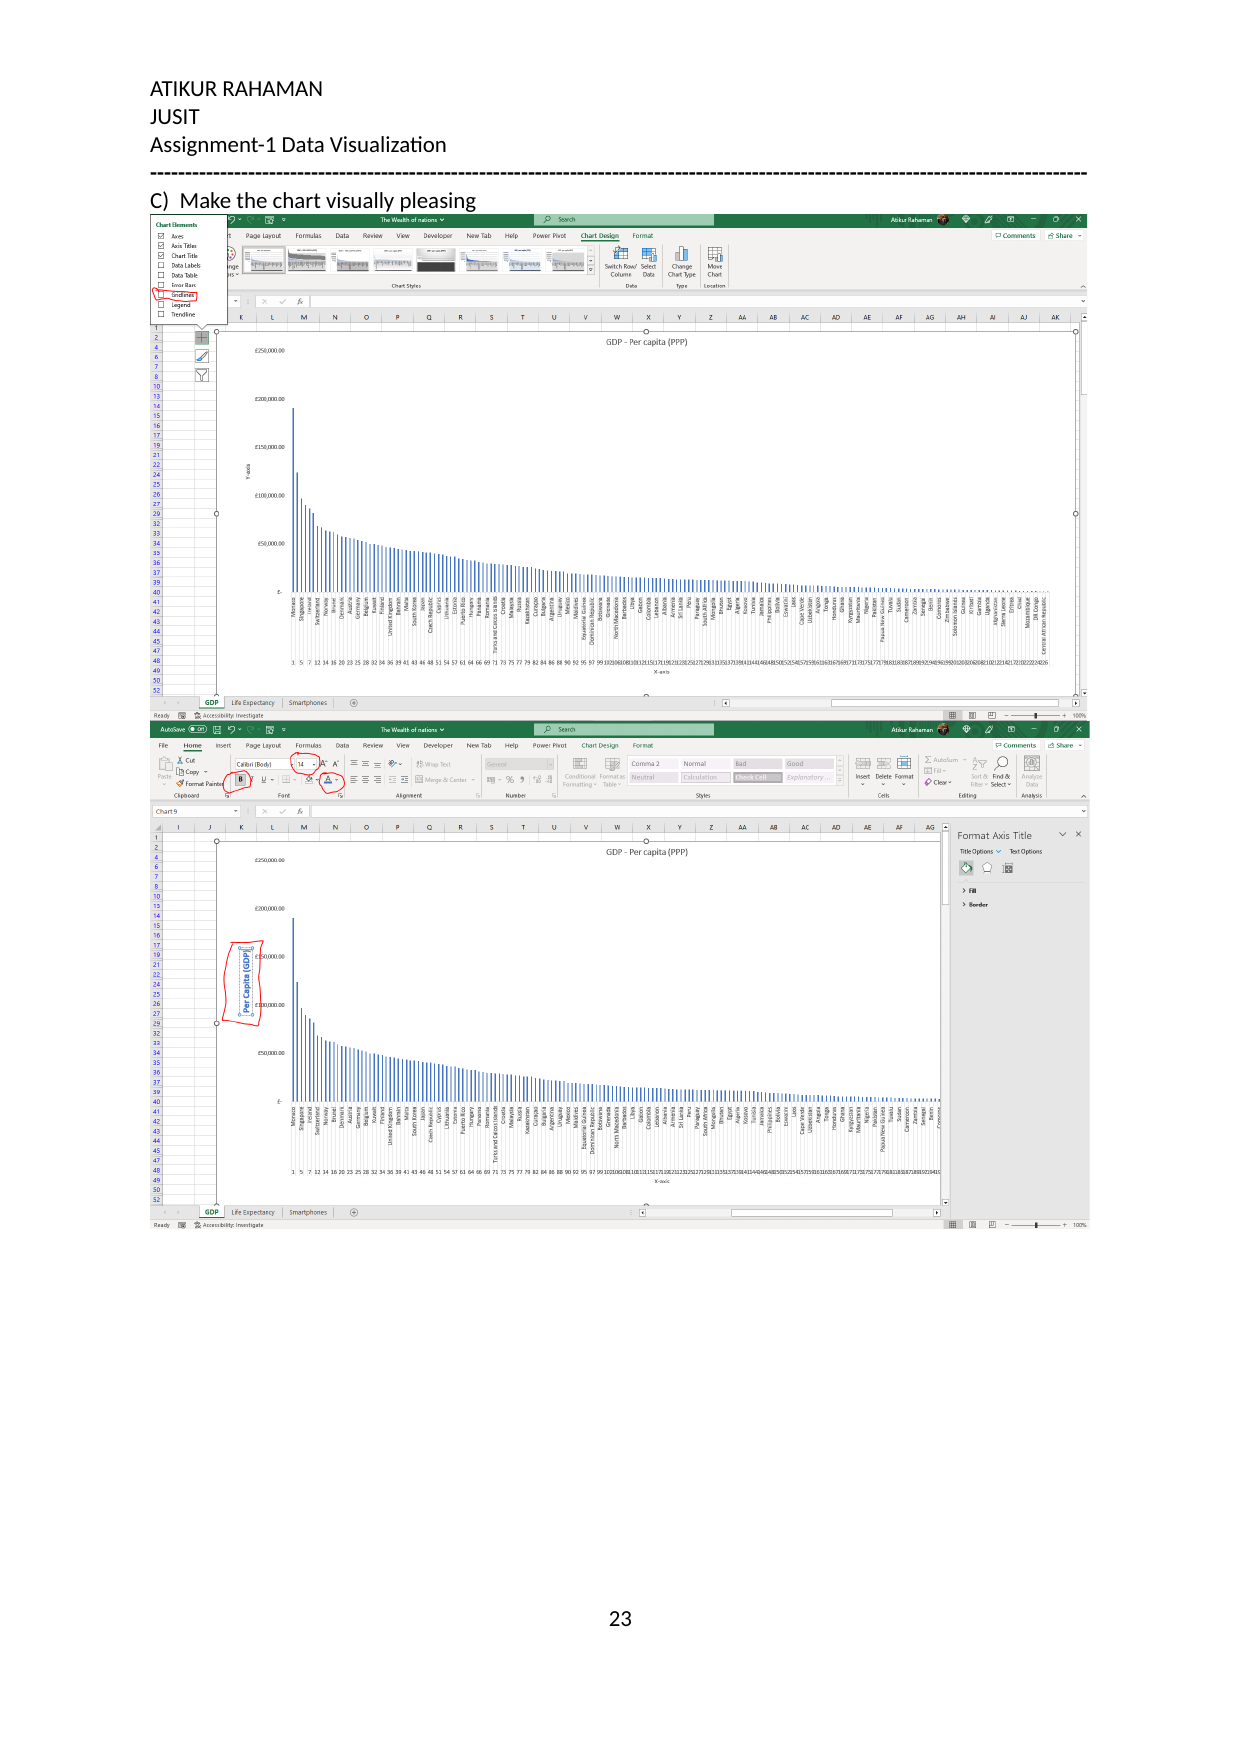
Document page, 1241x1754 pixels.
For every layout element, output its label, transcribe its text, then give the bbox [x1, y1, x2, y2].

text C) Make the chart visually pleasing [150, 186, 1090, 721]
